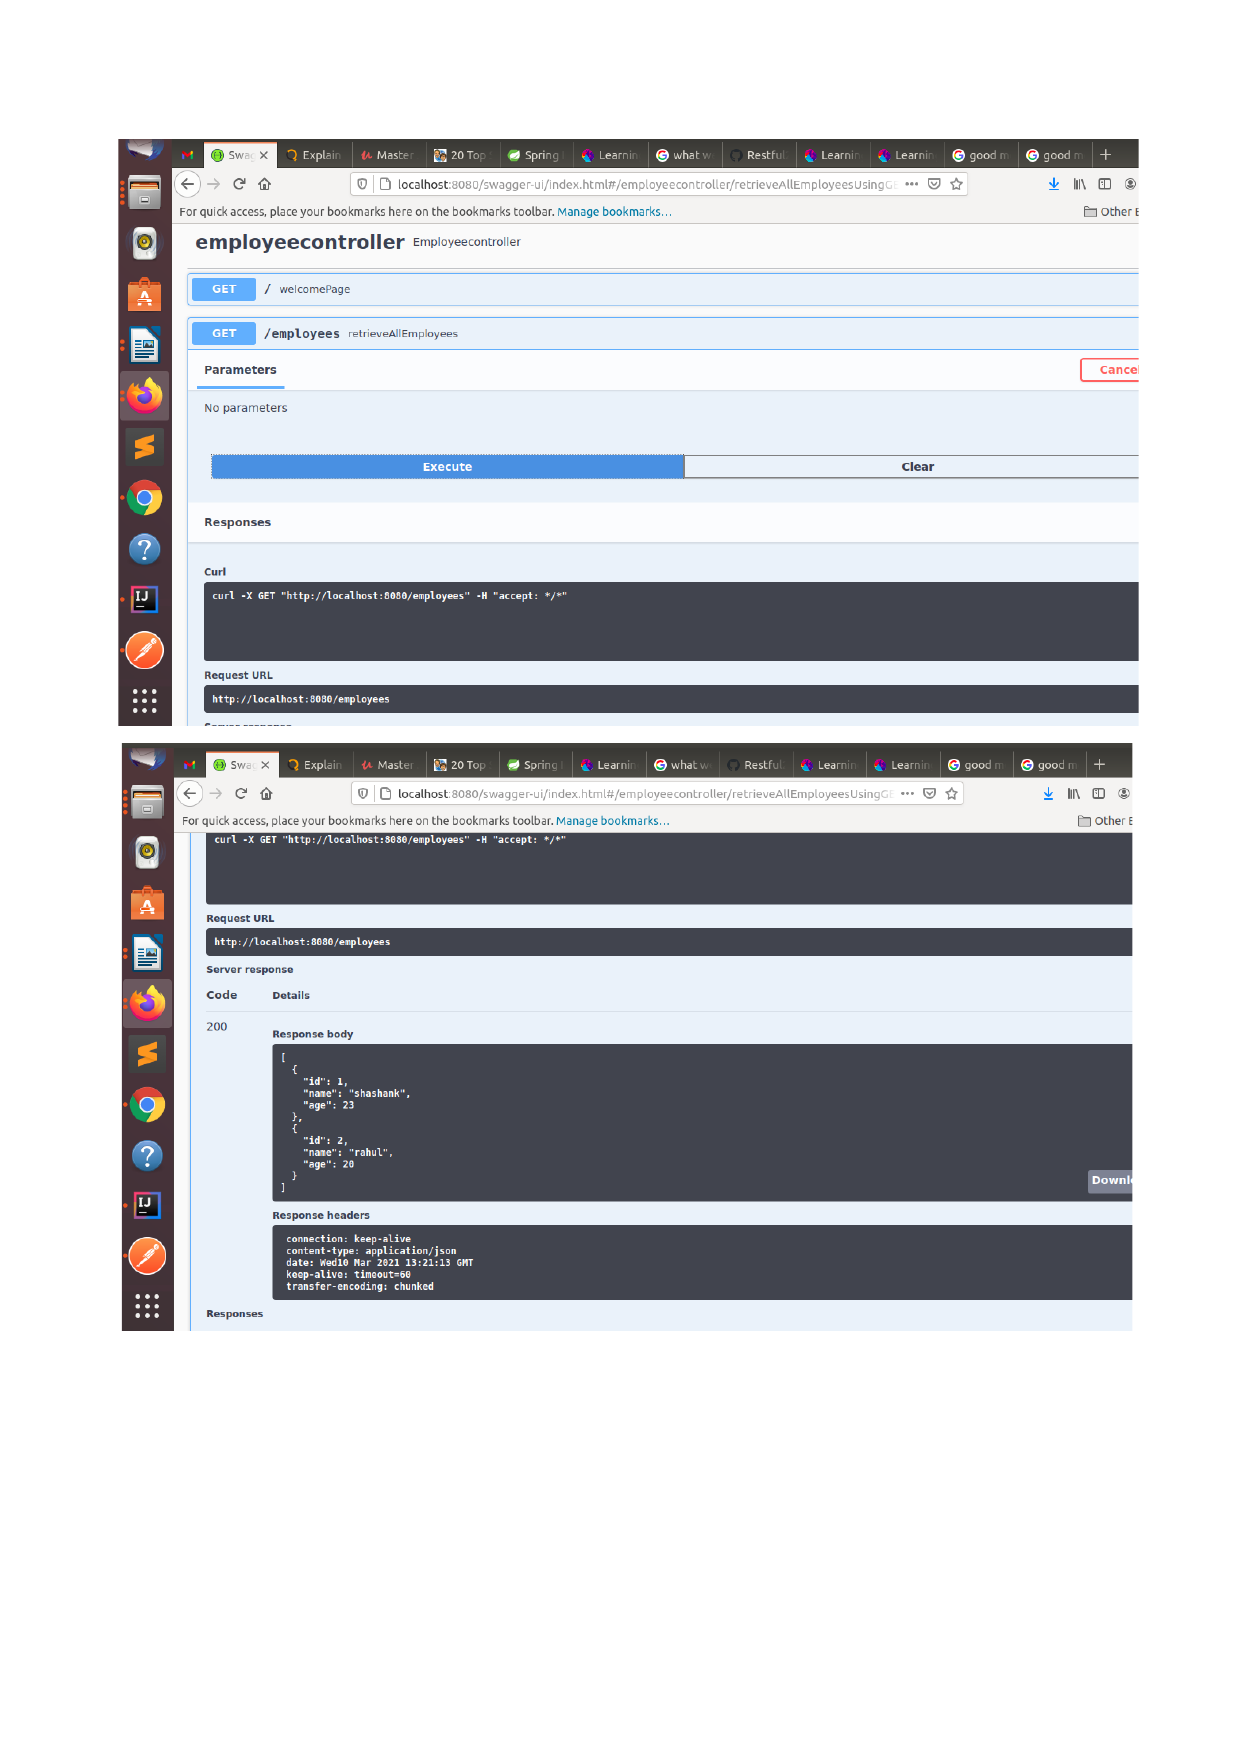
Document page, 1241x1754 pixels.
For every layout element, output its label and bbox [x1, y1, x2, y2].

picture [121, 743, 1133, 1331]
picture [118, 139, 1139, 726]
